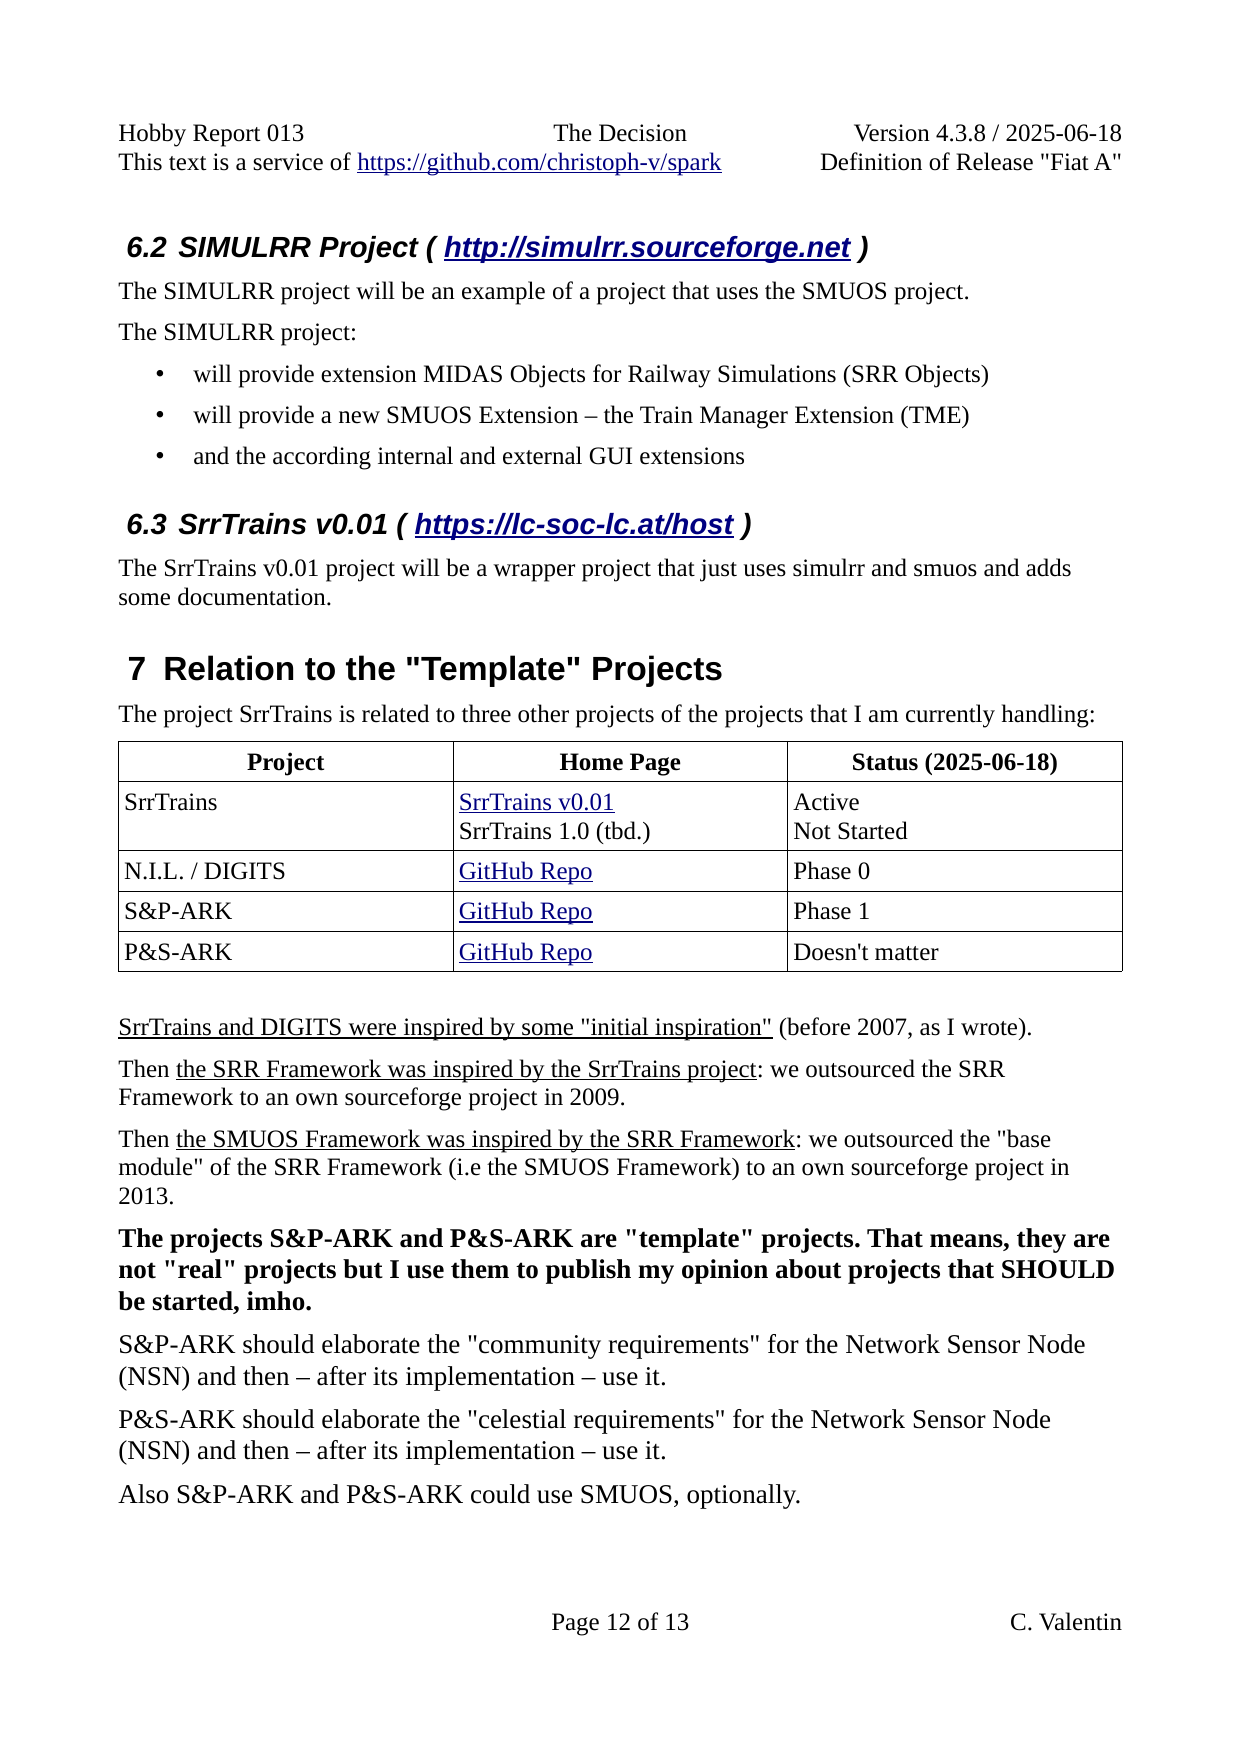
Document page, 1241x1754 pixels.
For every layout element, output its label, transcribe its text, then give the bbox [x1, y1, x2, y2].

table_cell GitHub Repo [454, 851, 787, 891]
table_header Project [119, 742, 453, 781]
table_cell Phase 0 [788, 851, 1122, 891]
text The projects S&P-ARK and P&S-ARK are "template" projects. That means, they are not "real" projects but I use them to publish my opinion about projects that SHOULD be started, imho. [118, 1222, 1122, 1316]
text P&S-ARK should elaborate the "celestial requirements" for the Network Sensor Node (NSN) and then – after its implementation – use it. [118, 1403, 1122, 1466]
subtitle SIMULRR Project ( http://simulrr.sourceforge.net ) [118, 230, 1122, 264]
list will provide a new SMUOS Extension – the Train Manager Extension (TME) [156, 400, 1122, 429]
text Then the SRR Framework was inspired by the SrrTrains project: we outsourced the SRR Framework to an own sourceforge project in 2009. [118, 1054, 1122, 1111]
table_cell S&P-ARK [119, 892, 453, 931]
table_cell Phase 1 [788, 892, 1122, 931]
table_header Status (2025-06-18) [788, 742, 1122, 781]
table_cell SrrTrains [119, 782, 453, 850]
table_cell GitHub Repo [454, 892, 787, 931]
text The SIMULRR project: [118, 317, 1122, 346]
list will provide extension MIDAS Objects for Railway Simulations (SRR Objects) [156, 359, 1122, 387]
table_cell Doesn't matter [788, 932, 1122, 971]
subtitle Relation to the "Template" Projects [118, 648, 1122, 687]
text Then the SMUOS Framework was inspired by the SRR Framework: we outsourced the "base module" of the SRR Framework (i.e the SMUOS Framework) to an own sourceforge project in 2013. [118, 1124, 1122, 1210]
table_cell N.I.L. / DIGITS [119, 851, 453, 891]
table_cell GitHub Repo [454, 932, 787, 971]
list and the according internal and external GUI extensions [156, 441, 1122, 470]
text S&P-ARK should elaborate the "community requirements" for the Network Sensor Node (NSN) and then – after its implementation – use it. [118, 1328, 1122, 1391]
table_cell P&S-ARK [119, 932, 453, 971]
table_header Home Page [454, 742, 787, 781]
text The SrrTrains v0.01 project will be a wrapper project that just uses simulrr and smuos and adds some documentation. [118, 553, 1122, 611]
text The SIMULRR project will be an example of a project that uses the SMUOS project. [118, 276, 1122, 305]
text SrrTrains and DIGITS were inspired by some "initial inspiration" (before 2007, as I wrote). [118, 1012, 1122, 1041]
table_cell SrrTrains v0.01 SrrTrains 1.0 (tbd.) [454, 782, 787, 850]
subtitle SrrTrains v0.01 ( https://lc-soc-lc.at/host ) [118, 507, 1122, 541]
table_cell Active Not Started [788, 782, 1122, 850]
text Also S&P-ARK and P&S-ARK could use SMUOS, optionally. [118, 1478, 1122, 1509]
text The project SrrTrains is related to three other projects of the projects that I am currently handling: [118, 699, 1122, 728]
